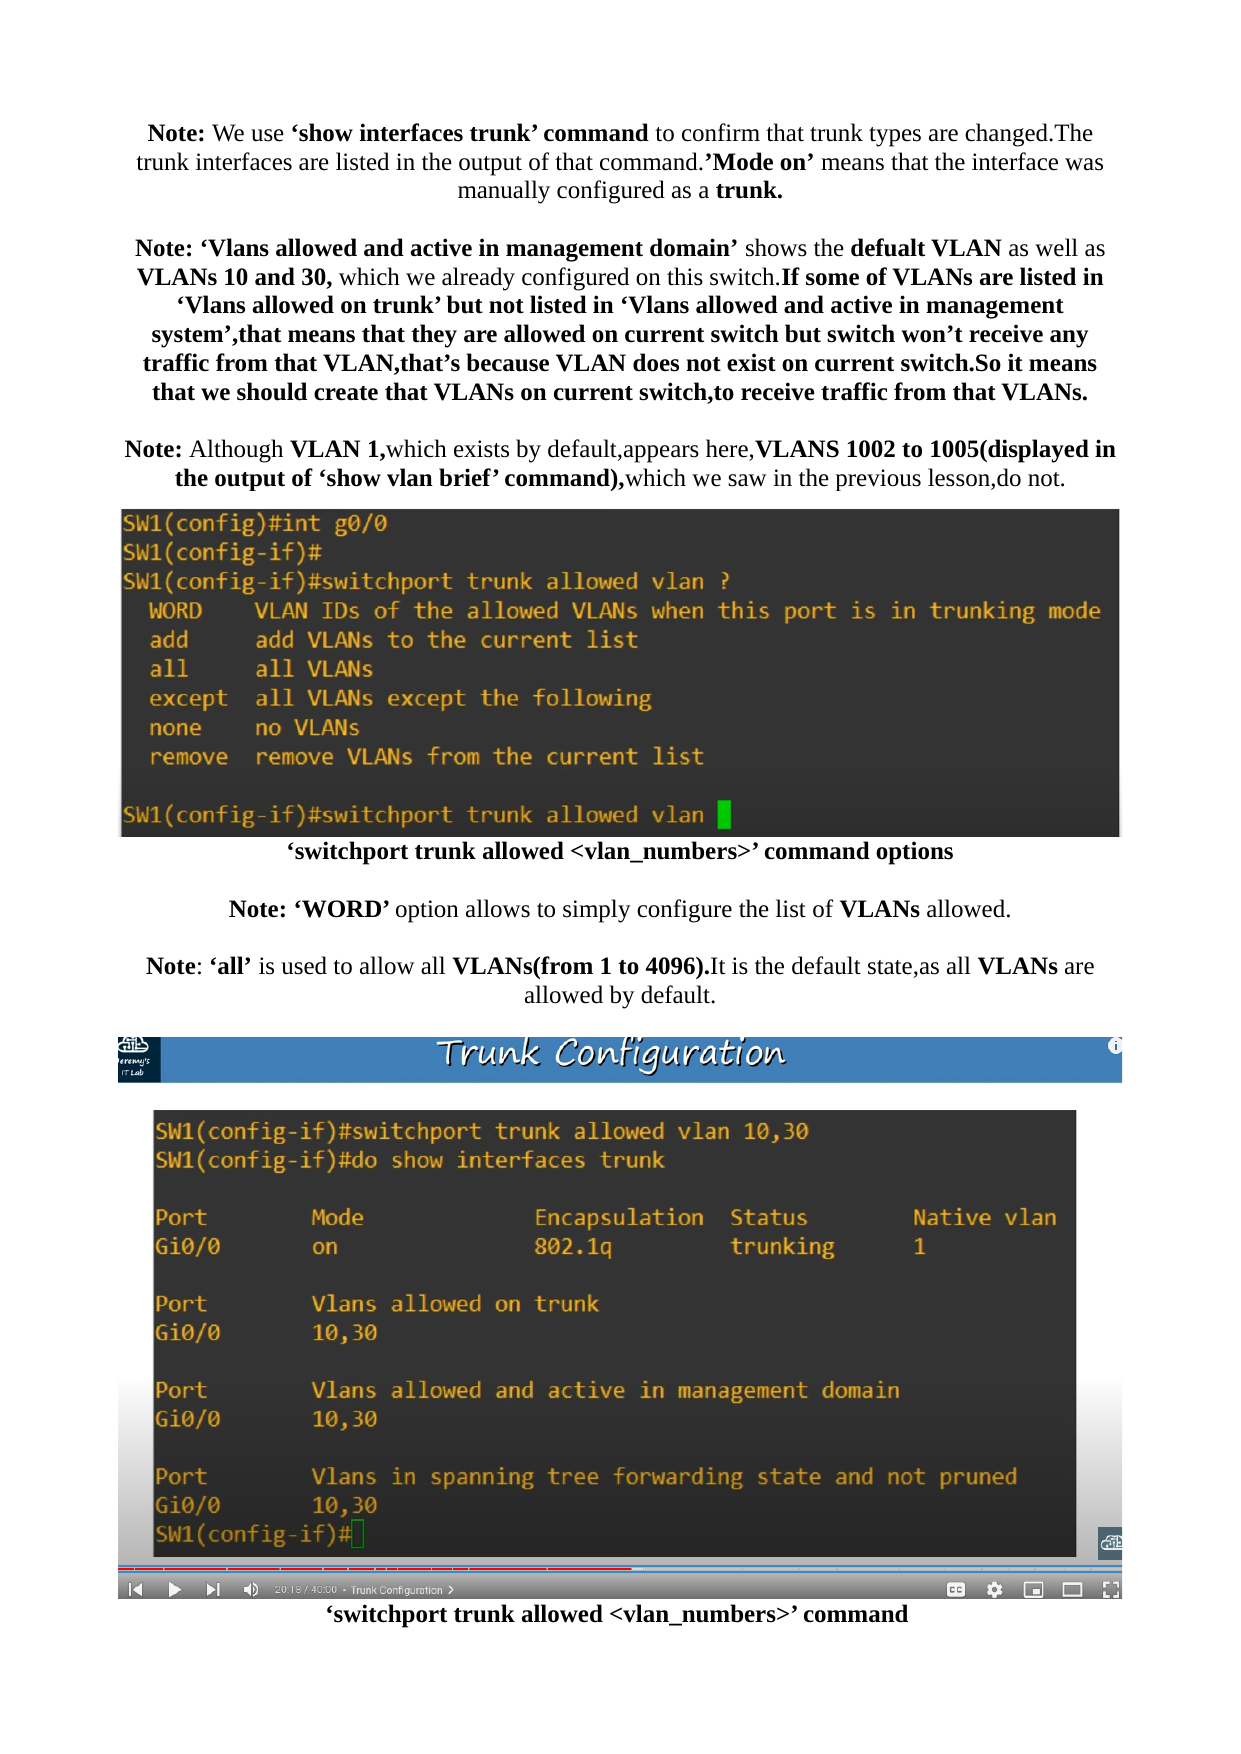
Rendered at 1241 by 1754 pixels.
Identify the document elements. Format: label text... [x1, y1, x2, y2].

text Note: Although VLAN 1,which exists by default,appears here,VLANS 1002 to 1005(displayed in the output of ‘show vlan brief’ command),which we saw in the previous lesson,do not. [118, 434, 1122, 491]
text ‘switchport trunk allowed <vlan_numbers>’ command options [118, 837, 1122, 865]
picture [118, 1037, 1123, 1599]
text Note: We use ‘show interfaces trunk’ command to confirm that trunk types are changed.The trunk interfaces are listed in the output of that command.’Mode on’ means that the interface was manually configured as a trunk. [118, 118, 1122, 204]
text Note: ‘all’ is used to allow all VLANs(from 1 to 4096).It is the default state,as all VLANs are allowed by default. [118, 951, 1122, 1009]
text Note: ‘WORD’ option allows to simply configure the list of VLANs allowed. [118, 894, 1122, 923]
picture [118, 491, 1123, 837]
text Note: ‘Vlans allowed and active in management domain’ shows the defualt VLAN as well as VLANs 10 and 30, which we already configured on this switch.If some of VLANs are listed in ‘Vlans allowed on trunk’ but not listed in ‘Vlans allowed and active in management system’,that means that they are allowed on current switch but switch won’t receive any traffic from that VLAN,that’s because VLAN does not exist on current switch.So it means that we should create that VLANs on current switch,to receive traffic from that VLANs. [118, 233, 1122, 406]
text ‘switchport trunk allowed <vlan_numbers>’ command [118, 1599, 1122, 1627]
